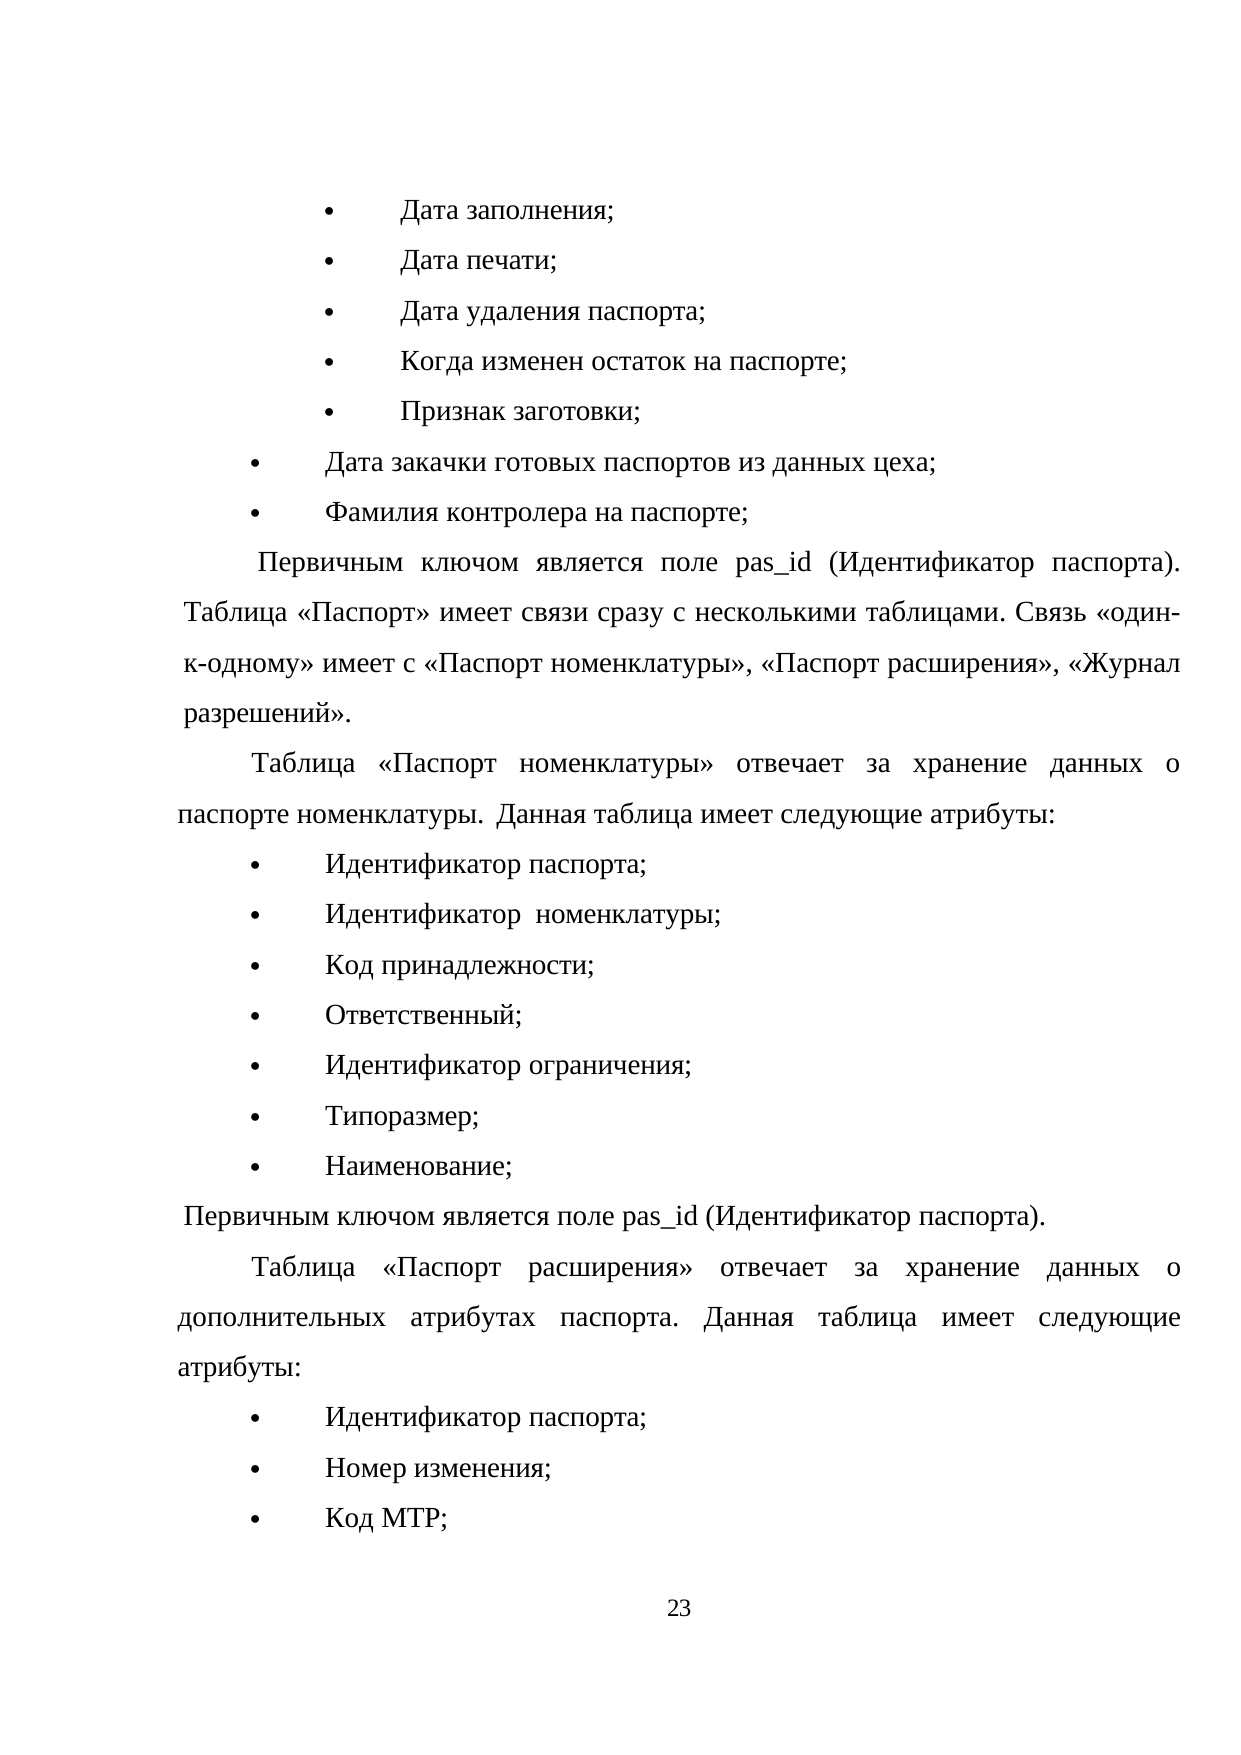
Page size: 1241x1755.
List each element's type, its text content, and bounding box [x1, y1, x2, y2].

list Дата печати; [325, 242, 1241, 276]
text Таблица «Паспорт расширения» отвечает за хранение данных о дополнительных атрибутах паспорта. Данная таблица имеет следующие атрибуты: [177, 1249, 1182, 1383]
list Код МТР; [251, 1500, 1241, 1534]
list Номер изменения; [251, 1450, 1241, 1483]
list Когда изменен остаток на паспорте; [325, 343, 1241, 377]
text Первичным ключом является поле pas_id (Идентификатор паспорта). Таблица «Паспорт» имеет связи сразу с несколькими таблицами. Связь «один- к-одному» имеет с «Паспорт номенклатуры», «Паспорт расширения», «Журнал разрешений». [183, 544, 1182, 729]
list Идентификатор паспорта; [251, 846, 1241, 880]
list Код принадлежности; [251, 947, 1241, 980]
list Идентификатор ограничения; [251, 1047, 1241, 1081]
list Ответственный; [251, 997, 1241, 1031]
list Идентификатор паспорта; [251, 1399, 1241, 1433]
list Признак заготовки; [325, 393, 1241, 427]
list Идентификатор номенклатуры; [251, 896, 1241, 930]
list Дата закачки готовых паспортов из данных цеха; [251, 444, 1241, 477]
text Первичным ключом является поле pas_id (Идентификатор паспорта). [183, 1198, 1241, 1232]
list Типоразмер; [251, 1098, 1241, 1131]
list Наименование; [251, 1148, 1241, 1182]
list Дата заполнения; [325, 192, 1241, 226]
list Дата удаления паспорта; [325, 293, 1241, 326]
list Фамилия контролера на паспорте; [251, 494, 1241, 527]
text Таблица «Паспорт номенклатуры» отвечает за хранение данных о паспорте номенклатуры. Данная таблица имеет следующие атрибуты: [177, 746, 1181, 829]
